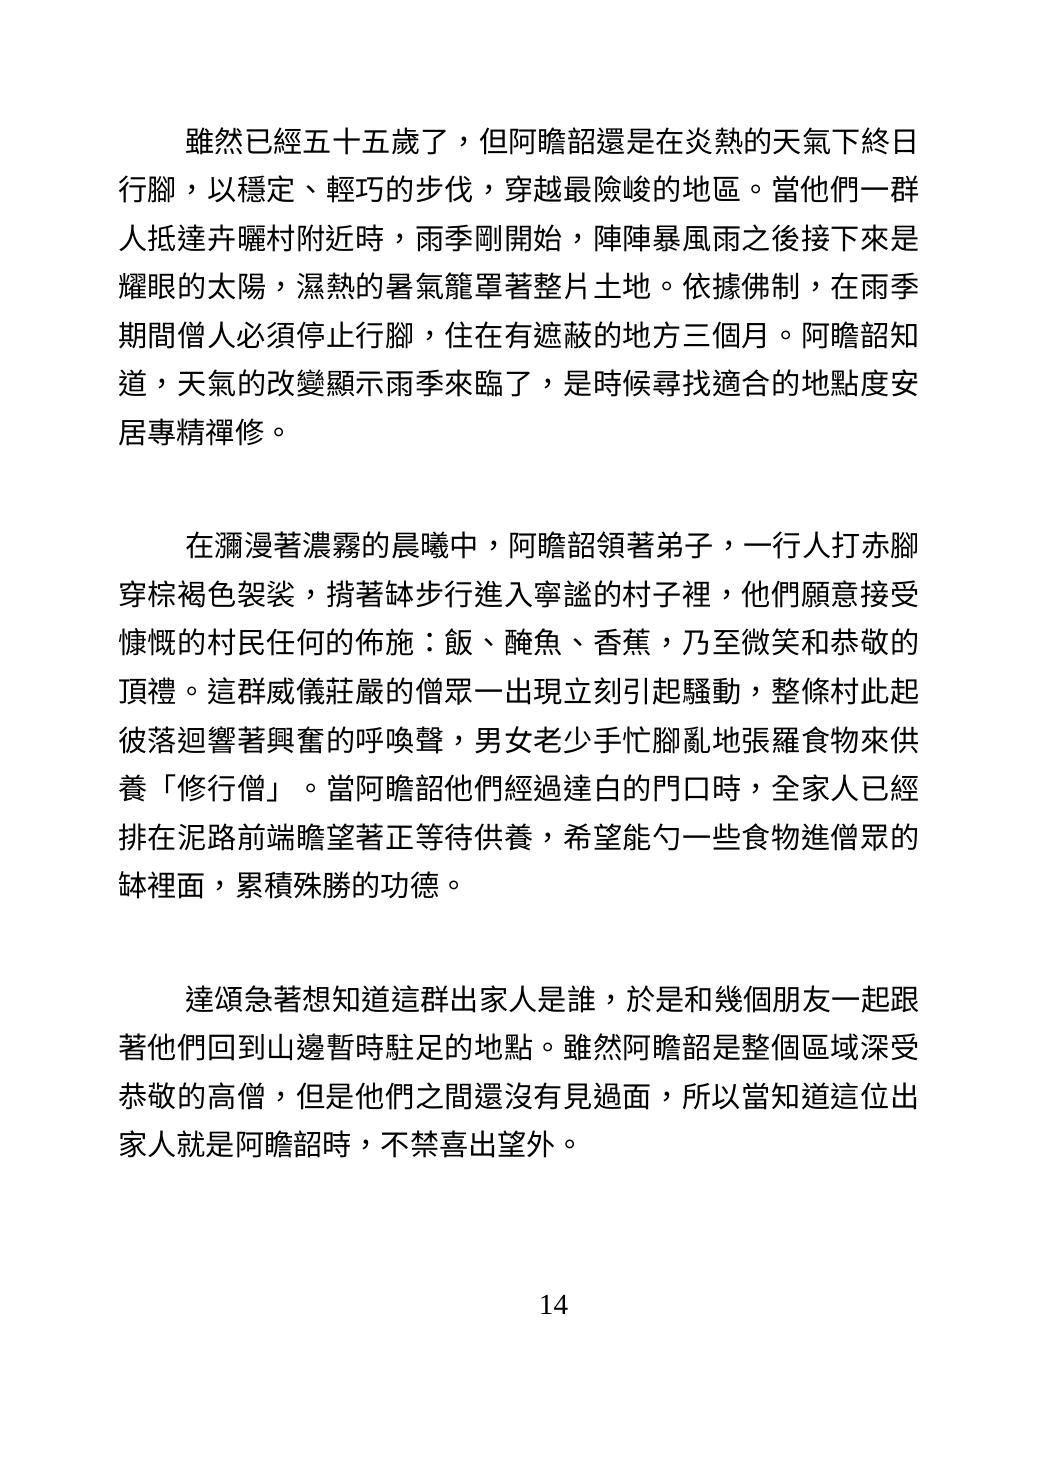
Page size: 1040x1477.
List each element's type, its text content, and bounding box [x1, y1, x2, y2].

text 達頌急著想知道這群出家人是誰，於是和幾個朋友一起跟著他們回到山邊暫時駐足的地點。雖然阿瞻韶是整個區域深受恭敬的高僧，但是他們之間還沒有見過面，所以當知道這位出家人就是阿瞻韶時，不禁喜出望外。 [118, 976, 921, 1164]
text 雖然已經五十五歲了，但阿瞻韶還是在炎熱的天氣下終日行腳，以穩定、輕巧的步伐，穿越最險峻的地區。當他們一群人抵達卉曬村附近時，雨季剛開始，陣陣暴風雨之後接下來是耀眼的太陽，濕熱的暑氣籠罩著整片土地。依據佛制，在雨季期間僧人必須停止行腳，住在有遮蔽的地方三個月。阿瞻韶知道，天氣的改變顯示雨季來臨了，是時候尋找適合的地點度安居專精禪修。 [118, 118, 921, 452]
text 在瀰漫著濃霧的晨曦中，阿瞻韶領著弟子，一行人打赤腳，穿棕褐色袈裟，揹著缽步行進入寧謐的村子裡，他們願意接受慷慨的村民任何的佈施：飯、醃魚、香蕉，乃至微笑和恭敬的頂禮。這群威儀莊嚴的僧眾一出現立刻引起騷動，整條村此起彼落迴響著興奮的呼喚聲，男女老少手忙腳亂地張羅食物來供養「修行僧」。當阿瞻韶他們經過達白的門口時，全家人已經排在泥路前端瞻望著正等待供養，希望能勺一些食物進僧眾的缽裡面，累積殊勝的功德。 [118, 523, 921, 905]
